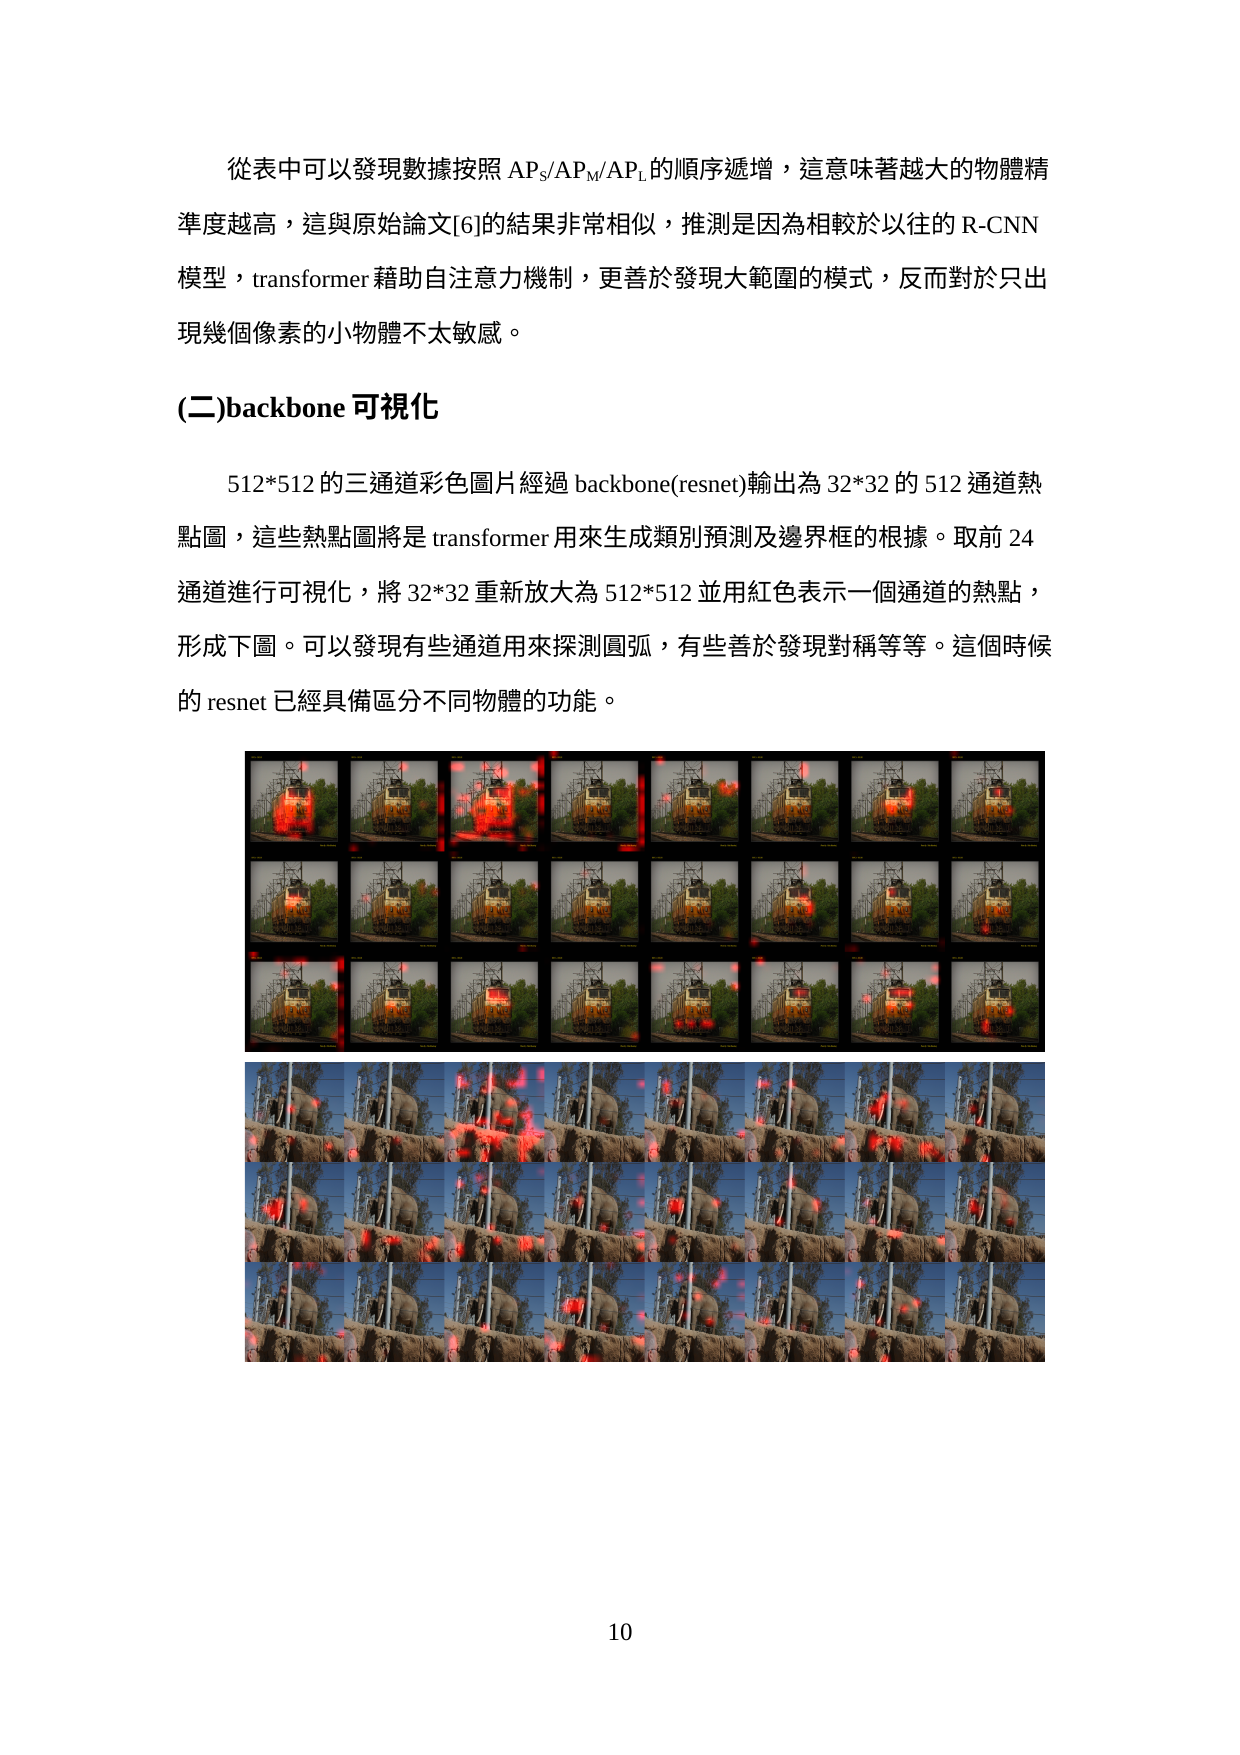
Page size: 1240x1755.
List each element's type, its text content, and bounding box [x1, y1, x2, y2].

subtitle backbone可視化 [177, 384, 1062, 426]
picture [244, 751, 1045, 1052]
picture [244, 1062, 1045, 1362]
list [198, 752, 1062, 1362]
text 512*512的三通道彩色圖片經過backbone(resnet)輸出為32*32的512通道熱點圖，這些熱點圖將是transformer用來生成類別預測及邊界框的根據。取前24通道進行可視化，將32*32重新放大為512*512並用紅色表示一個通道的熱點，形成下圖。可以發現有些通道用來探測圓弧，有些善於發現對稱等等。這個時候的resnet已經具備區分不同物體的功能。 [177, 463, 1062, 717]
text 從表中可以發現數據按照APS/APM/APL的順序遞增，這意味著越大的物體精準度越高，這與原始論文[6]的結果非常相似，推測是因為相較於以往的R-CNN模型，transformer藉助自注意力機制，更善於發現大範圍的模式，反而對於只出現幾個像素的小物體不太敏感。 [177, 150, 1062, 349]
